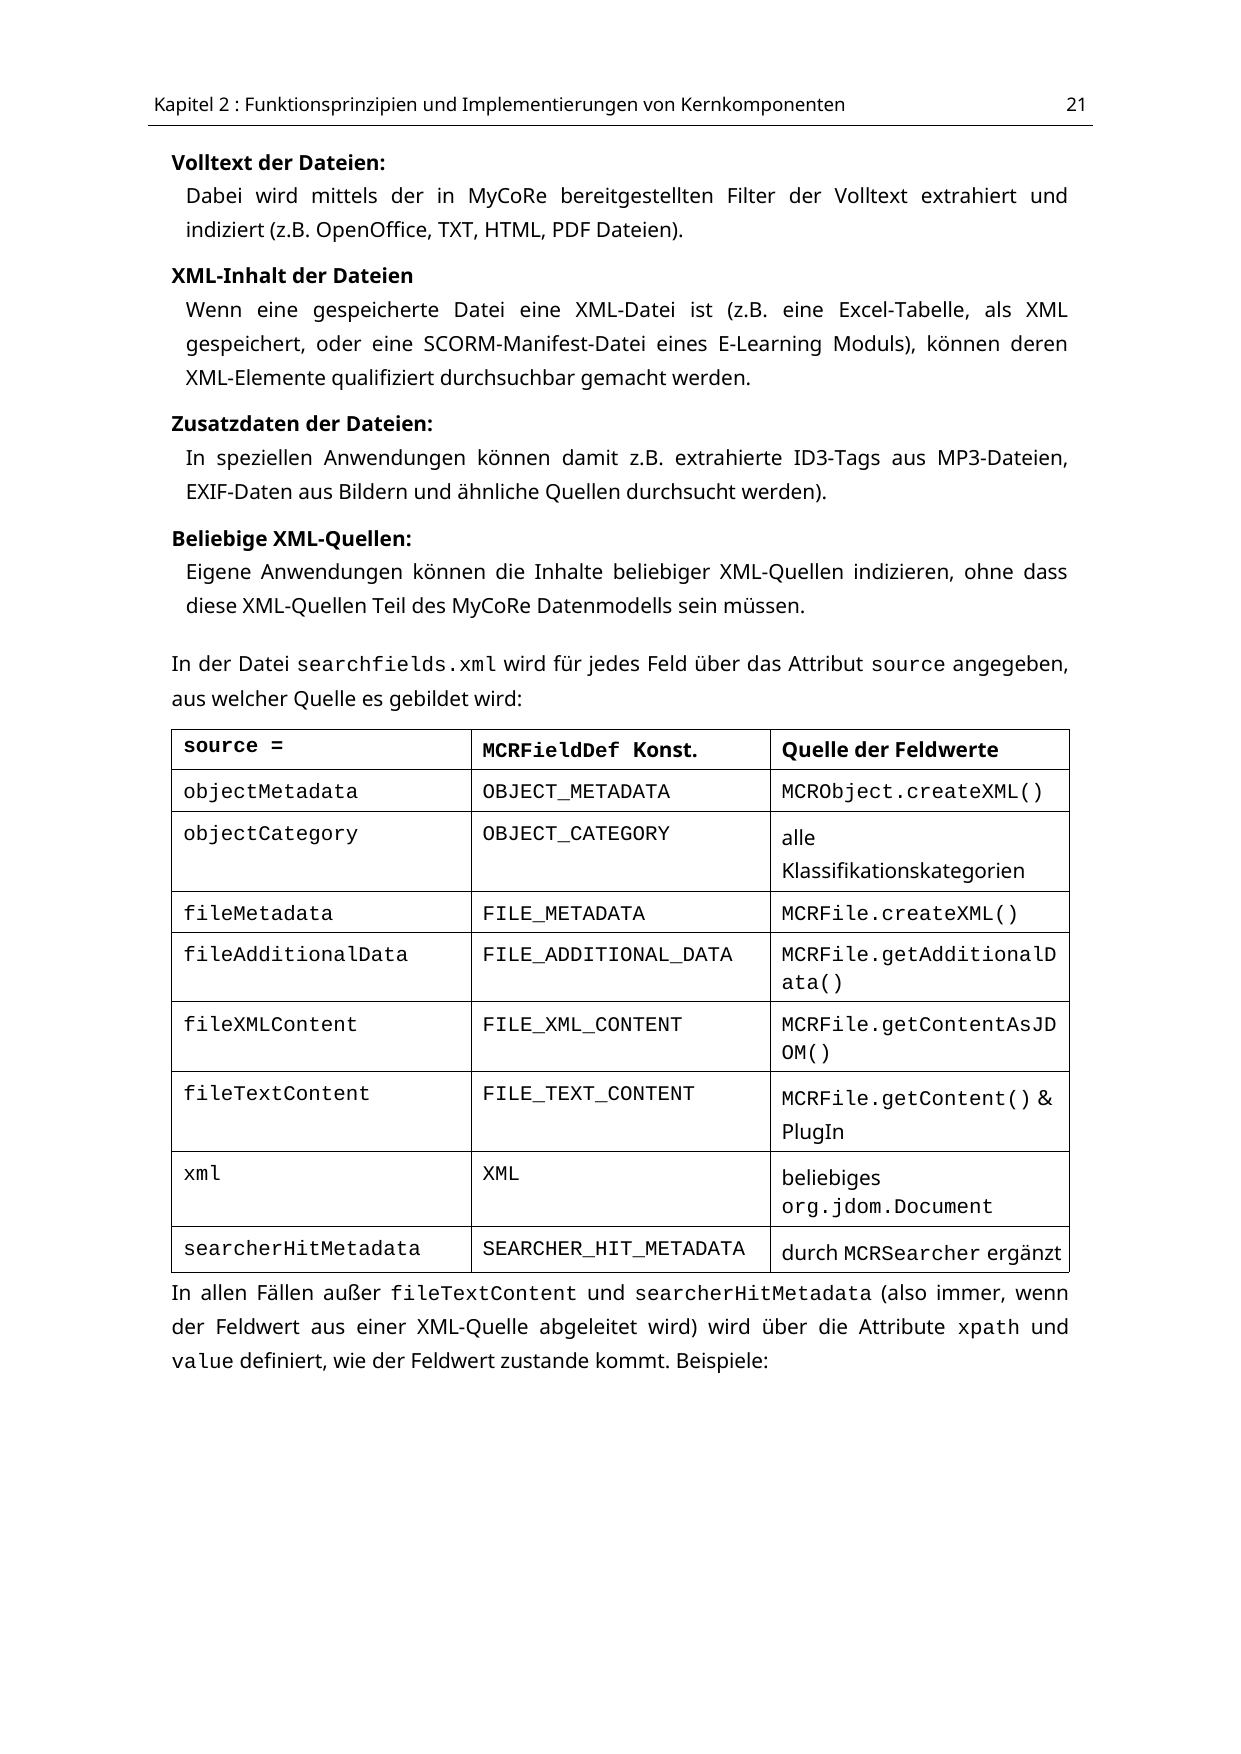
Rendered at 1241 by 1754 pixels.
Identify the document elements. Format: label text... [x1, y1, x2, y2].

text Beliebige XML-Quellen: Eigene Anwendungen können die Inhalte beliebiger XML-Quellen indizieren, ohne dass diese XML-Quellen Teil des MyCoRe Datenmodells sein müssen. [171, 524, 1069, 619]
table_header source = [172, 730, 471, 769]
table_cell FILE_METADATA [472, 892, 770, 932]
table_cell objectMetadata [172, 770, 471, 811]
table_cell FILE_ADDITIONAL_DATA [472, 933, 770, 1001]
table_cell XML [472, 1152, 770, 1226]
table_cell SEARCHER_HIT_METADATA [472, 1227, 770, 1272]
table_cell alle Klassifikationskategorien [771, 812, 1069, 891]
table_cell MCRFile.getContentAsJDOM() [771, 1002, 1069, 1071]
text Volltext der Dateien: Dabei wird mittels der in MyCoRe bereitgestellten Filter der Volltext extrahiert und indiziert (z.B. OpenOffice, TXT, HTML, PDF Dateien). [171, 148, 1069, 243]
table_cell OBJECT_METADATA [472, 770, 770, 811]
table_cell MCRFile.createXML() [771, 892, 1069, 932]
text In der Datei searchfields.xml wird für jedes Feld über das Attribut source angegeben, aus welcher Quelle es gebildet wird: [171, 649, 1069, 712]
text XML-Inhalt der Dateien Wenn eine gespeicherte Datei eine XML-Datei ist (z.B. eine Excel-Tabelle, als XML gespeichert, oder eine SCORM-Manifest-Datei eines E-Learning Moduls), können deren XML-Elemente qualifiziert durchsuchbar gemacht werden. [171, 262, 1069, 391]
table_cell beliebiges org.jdom.Document [771, 1152, 1069, 1226]
table_cell fileMetadata [172, 892, 471, 932]
table_cell fileTextContent [172, 1072, 471, 1151]
table_header Quelle der Feldwerte [771, 730, 1069, 769]
table_cell FILE_TEXT_CONTENT [472, 1072, 770, 1151]
table_cell durch MCRSearcher ergänzt [771, 1227, 1069, 1272]
table_cell objectCategory [172, 812, 471, 891]
table_cell searcherHitMetadata [172, 1227, 471, 1272]
table_cell fileAdditionalData [172, 933, 471, 1001]
text Zusatzdaten der Dateien: In speziellen Anwendungen können damit z.B. extrahierte ID3-Tags aus MP3-Dateien, EXIF-Daten aus Bildern und ähnliche Quellen durchsucht werden). [171, 409, 1069, 506]
table_cell xml [172, 1152, 471, 1226]
text In allen Fällen außer fileTextContent und searcherHitMetadata (also immer, wenn der Feldwert aus einer XML-Quelle abgeleitet wird) wird über die Attribute xpath und value definiert, wie der Feldwert zustande kommt. Beispiele: [171, 1278, 1069, 1374]
table_cell MCRObject.createXML() [771, 770, 1069, 811]
table_cell OBJECT_CATEGORY [472, 812, 770, 891]
table_cell FILE_XML_CONTENT [472, 1002, 770, 1071]
table_header MCRFieldDef Konst. [472, 730, 770, 769]
table_cell MCRFile.getAdditionalData() [771, 933, 1069, 1001]
table_cell MCRFile.getContent() & PlugIn [771, 1072, 1069, 1151]
table_cell fileXMLContent [172, 1002, 471, 1071]
